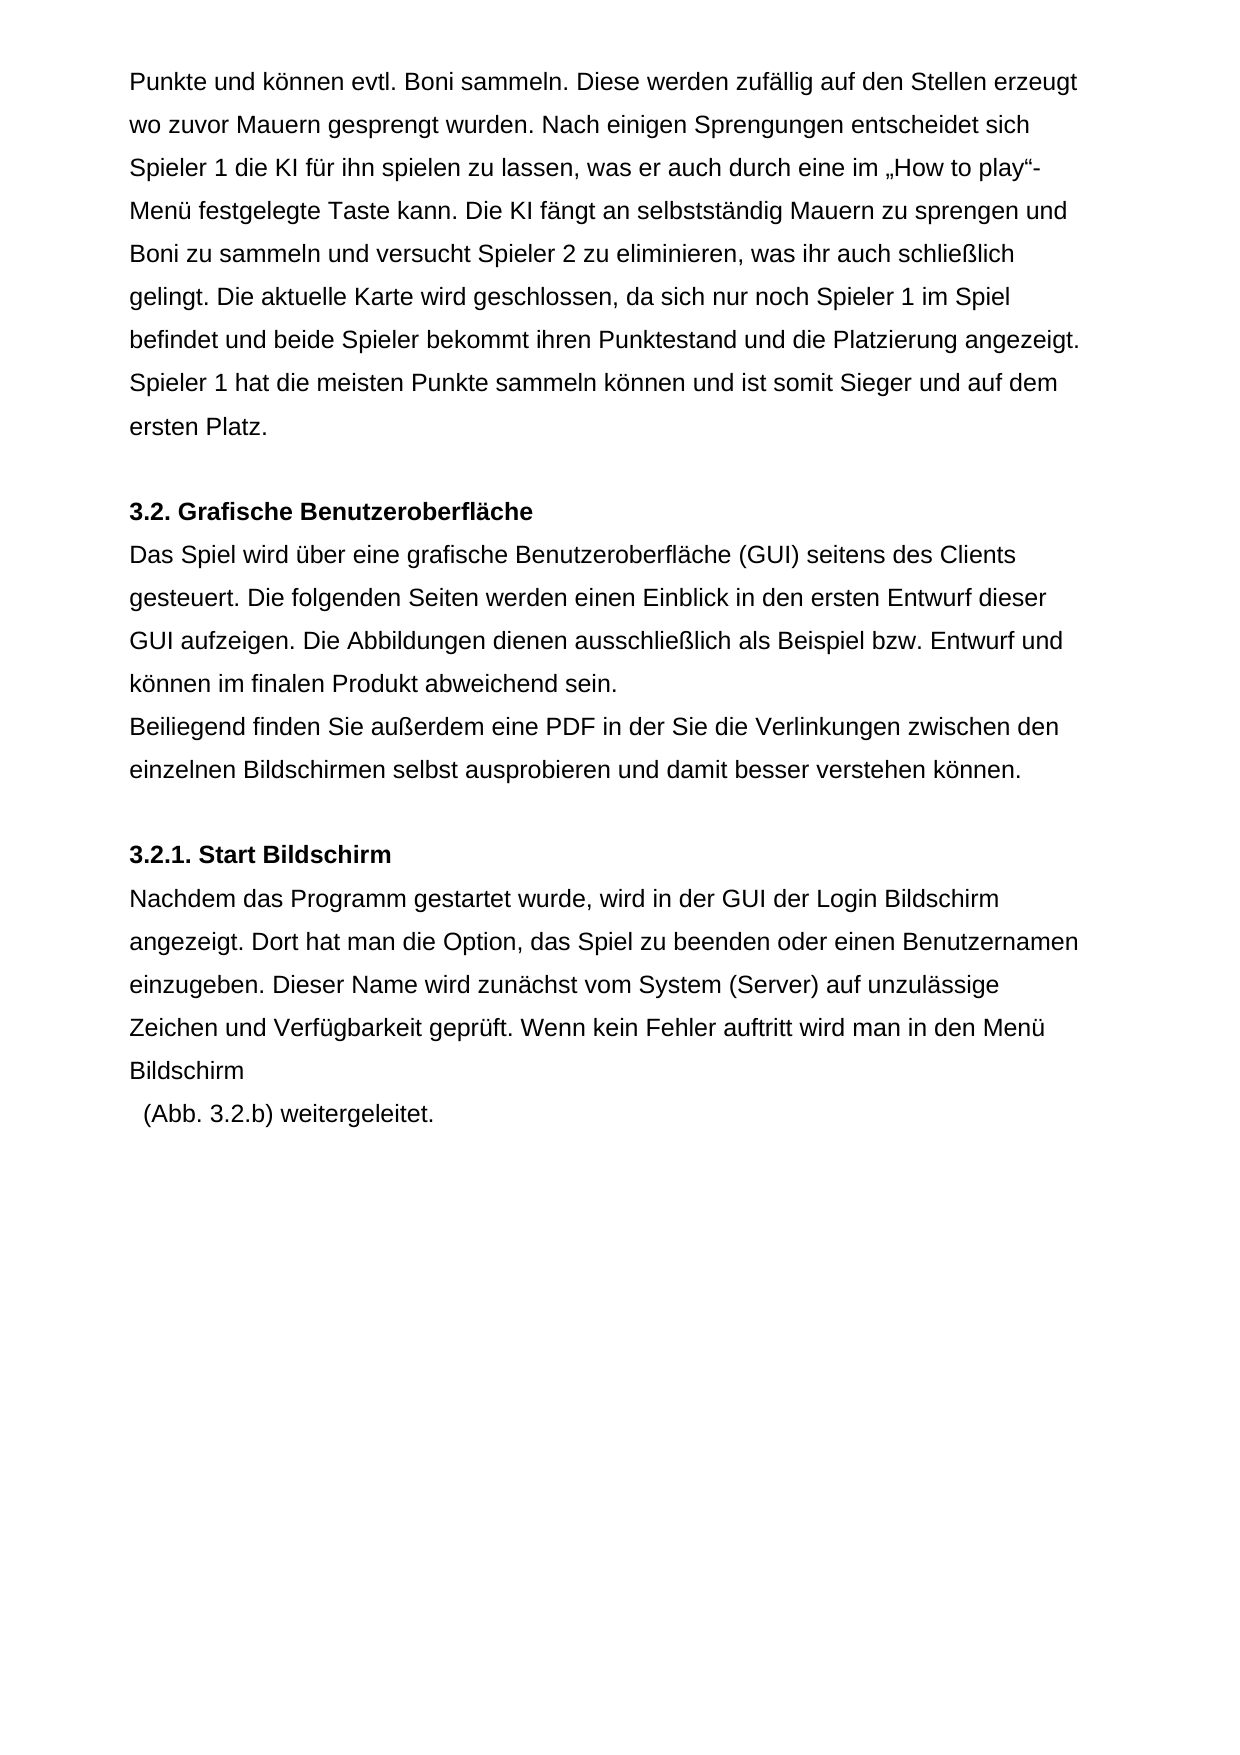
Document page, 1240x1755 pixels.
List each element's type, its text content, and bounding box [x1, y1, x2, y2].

text Das Spiel wird über eine grafische Benutzeroberfläche (GUI) seitens des Clients gesteuert. Die folgenden Seiten werden einen Einblick in den ersten Entwurf dieser GUI aufzeigen. Die Abbildungen dienen ausschließlich als Beispiel bzw. Entwurf und können im finalen Produkt abweichend sein. [129, 540, 1089, 698]
text (Abb. 3.2.b) weitergeleitet. [129, 1099, 1089, 1128]
text Punkte und können evtl. Boni sammeln. Diese werden zufällig auf den Stellen erzeugt wo zuvor Mauern gesprengt wurden. Nach einigen Sprengungen entscheidet sich Spieler 1 die KI für ihn spielen zu lassen, was er auch durch eine im „How to play“-Menü festgelegte Taste kann. Die KI fängt an selbstständig Mauern zu sprengen und Boni zu sammeln und versucht Spieler 2 zu eliminieren, was ihr auch schließlich gelingt. Die aktuelle Karte wird geschlossen, da sich nur noch Spieler 1 im Spiel befindet und beide Spieler bekommt ihren Punktestand und die Platzierung angezeigt. Spieler 1 hat die meisten Punkte sammeln können und ist somit Sieger und auf dem ersten Platz. [129, 66, 1089, 440]
text 3.2. Grafische Benutzeroberfläche [129, 497, 1089, 525]
text 3.2.1. Start Bildschirm [129, 840, 1089, 869]
text Beiliegend finden Sie außerdem eine PDF in der Sie die Verlinkungen zwischen den einzelnen Bildschirmen selbst ausprobieren und damit besser verstehen können. [129, 712, 1089, 784]
text Nachdem das Programm gestartet wurde, wird in der GUI der Login Bildschirm angezeigt. Dort hat man die Option, das Spiel zu beenden oder einen Benutzernamen einzugeben. Dieser Name wird zunächst vom System (Server) auf unzulässige Zeichen und Verfügbarkeit geprüft. Wenn kein Fehler auftritt wird man in den Menü Bildschirm [129, 883, 1089, 1085]
